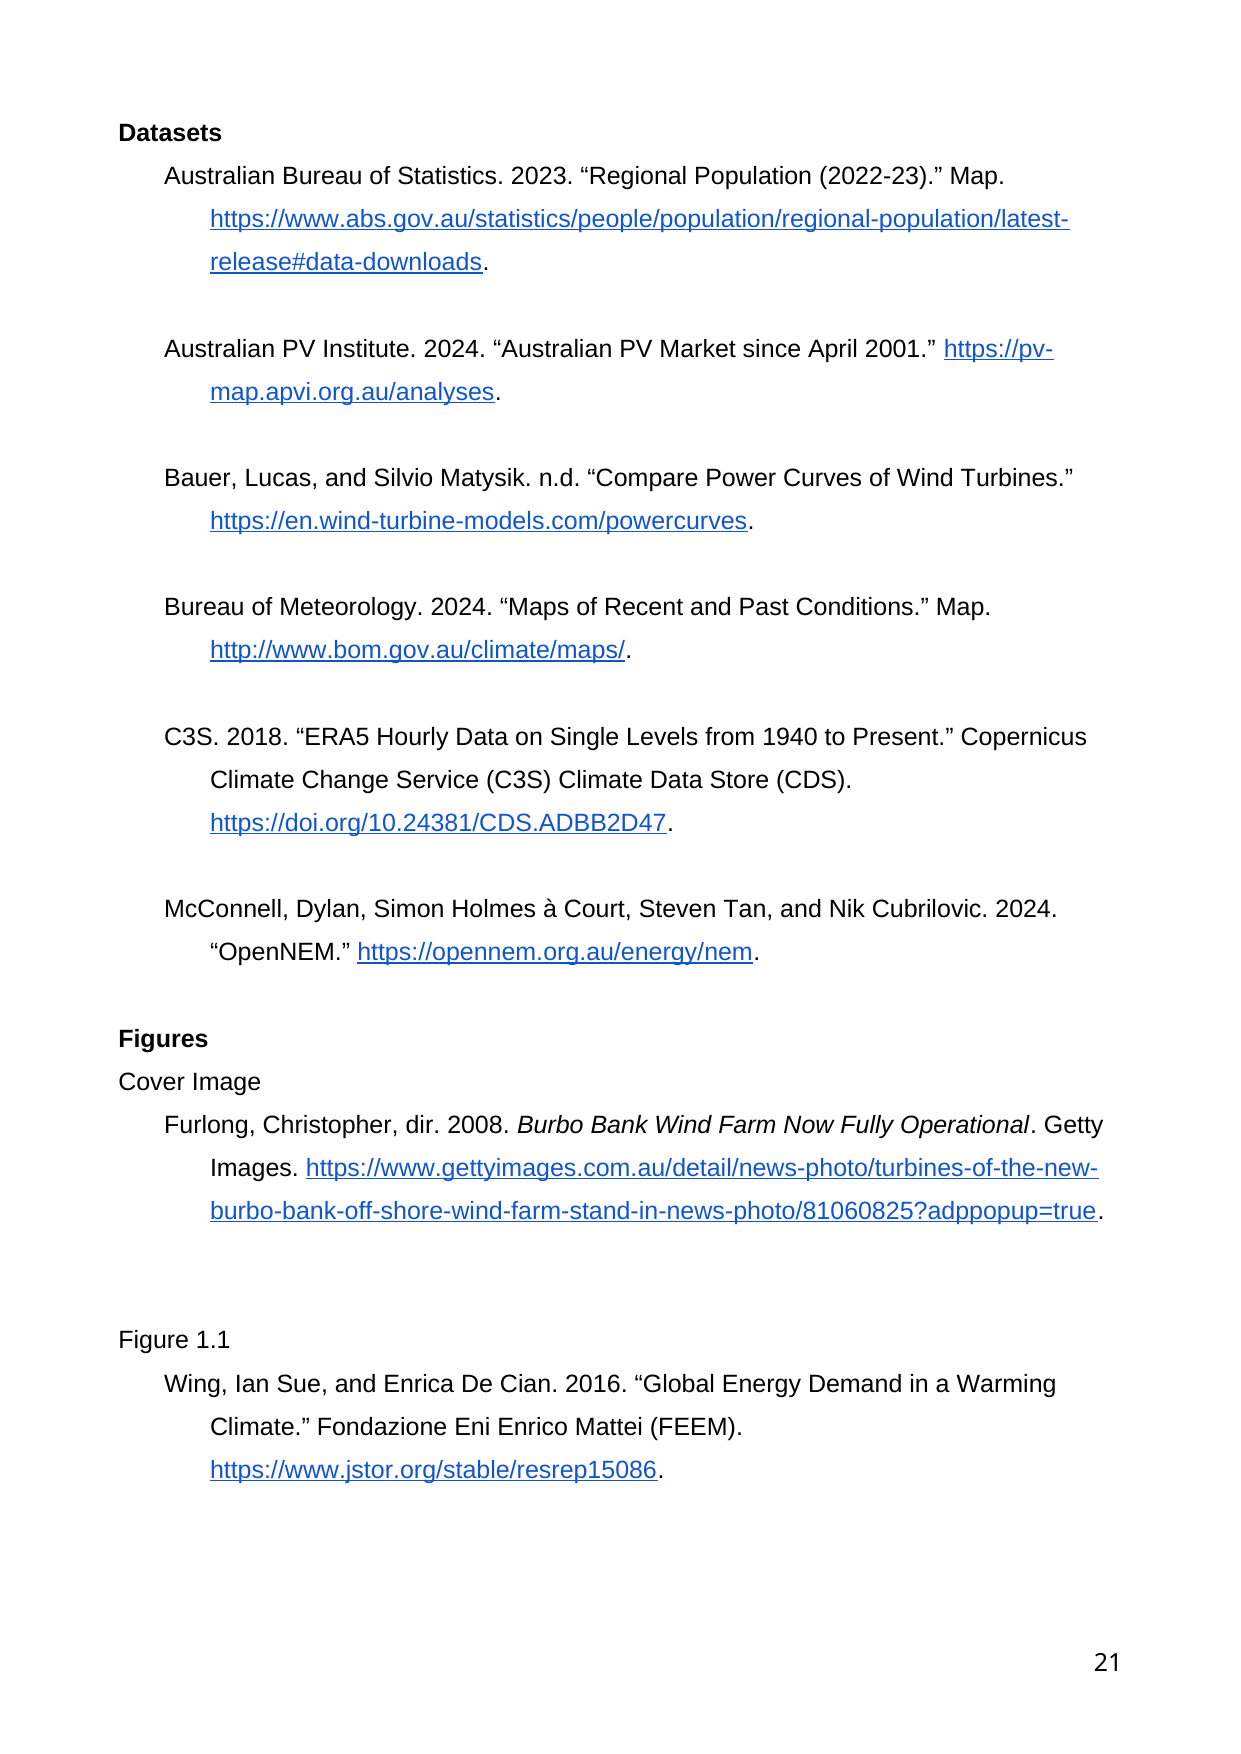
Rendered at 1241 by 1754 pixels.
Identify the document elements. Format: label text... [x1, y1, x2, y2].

text Australian PV Institute. 2024. “Australian PV Market since April 2001.” https://pv-map.apvi.org.au/analyses. [164, 334, 1122, 406]
text Australian Bureau of Statistics. 2023. “Regional Population (2022-23).” Map. https://www.abs.gov.au/statistics/people/population/regional-population/latest-release#data-downloads. [164, 161, 1122, 276]
text Bureau of Meteorology. 2024. “Maps of Recent and Past Conditions.” Map. http://www.bom.gov.au/climate/maps/. [164, 592, 1122, 664]
subtitle Cover Image [118, 1067, 1122, 1096]
text Bauer, Lucas, and Silvio Matysik. n.d. “Compare Power Curves of Wind Turbines.” https://en.wind-turbine-models.com/powercurves. [164, 463, 1122, 535]
text Wing, Ian Sue, and Enrica De Cian. 2016. “Global Energy Demand in a Warming Climate.” Fondazione Eni Enrico Mattei (FEEM). https://www.jstor.org/stable/resrep15086. [164, 1369, 1122, 1484]
text McConnell, Dylan, Simon Holmes à Court, Steven Tan, and Nik Cubrilovic. 2024. “OpenNEM.” https://opennem.org.au/energy/nem. [164, 894, 1122, 966]
text C3S. 2018. “ERA5 Hourly Data on Single Levels from 1940 to Present.” Copernicus Climate Change Service (C3S) Climate Data Store (CDS). https://doi.org/10.24381/CDS.ADBB2D47. [164, 722, 1122, 837]
subtitle Datasets [118, 118, 1122, 147]
subtitle Figures [118, 1024, 1122, 1052]
text Furlong, Christopher, dir. 2008. Burbo Bank Wind Farm Now Fully Operational. Getty Images. https://www.gettyimages.com.au/detail/news-photo/turbines-of-the-new-burbo-bank-off-shore-wind-farm-stand-in-news-photo/81060825?adppopup=true. [164, 1110, 1122, 1225]
subtitle Figure 1.1 [118, 1326, 1122, 1354]
